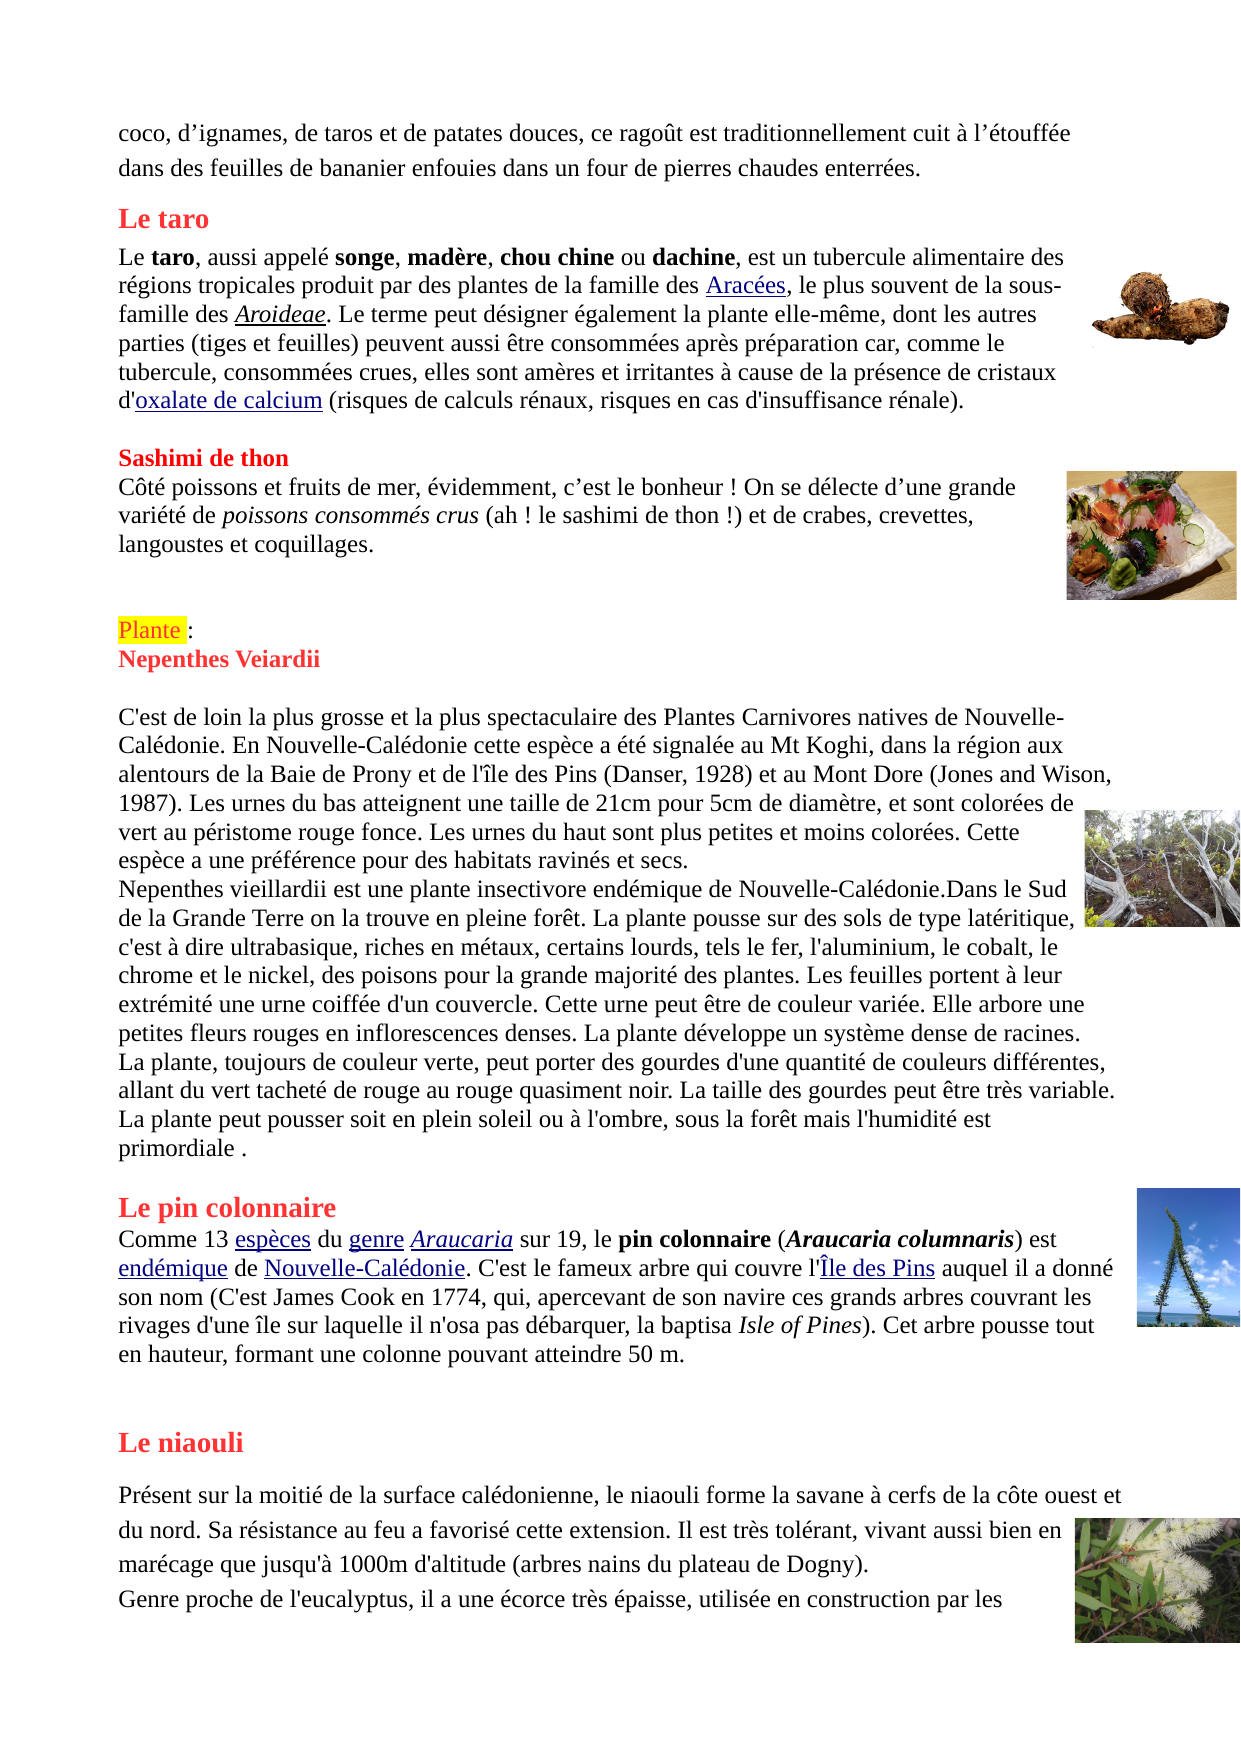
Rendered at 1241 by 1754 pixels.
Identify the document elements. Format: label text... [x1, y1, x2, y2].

picture [1066, 471, 1237, 600]
text Le taro, aussi appelé songe, madère, chou chine ou dachine, est un tubercule alimentaire des régions tropicales produit par des plantes de la famille des Aracées, le plus souvent de la sous-famille des Aroideae. Le terme peut désigner également la plante elle-même, dont les autres parties (tiges et feuilles) peuvent aussi être consommées après préparation car, comme le tubercule, consommées crues, elles sont amères et irritantes à cause de la présence de cristaux d'oxalate de calcium (risques de calculs rénaux, risques en cas d'insuffisance rénale). [118, 242, 1122, 414]
text Le pin colonnaire [118, 1191, 1122, 1224]
text C'est de loin la plus grosse et la plus spectaculaire des Plantes Carnivores natives de Nouvelle-Calédonie. En Nouvelle-Calédonie cette espèce a été signalée au Mt Koghi, dans la région aux alentours de la Baie de Prony et de l'île des Pins (Danser, 1928) et au Mont Dore (Jones and Wison, 1987). Les urnes du bas atteignent une taille de 21cm pour 5cm de diamètre, et sont colorées de vert au péristome rouge fonce. Les urnes du haut sont plus petites et moins colorées. Cette espèce a une préférence pour des habitats ravinés et secs. [118, 702, 1122, 874]
text Comme 13 espèces du genre Araucaria sur 19, le pin colonnaire (Araucaria columnaris) est endémique de Nouvelle-Calédonie. C'est le fameux arbre qui couvre l'Île des Pins auquel il a donné son nom (C'est James Cook en 1774, qui, apercevant de son navire ces grands arbres couvrant les rivages d'une île sur laquelle il n'osa pas débarquer, la baptisa Isle of Pines). Cet arbre pousse tout en hauteur, formant une colonne pouvant atteindre 50 m. [118, 1224, 1122, 1368]
text Plante : [118, 616, 1122, 644]
picture [1136, 1188, 1241, 1327]
picture [1082, 255, 1241, 366]
text Nepenthes vieillardii est une plante insectivore endémique de Nouvelle-Calédonie.Dans le Sud de la Grande Terre on la trouve en pleine forêt. La plante pousse sur des sols de type latéritique, c'est à dire ultrabasique, riches en métaux, certains lourds, tels le fer, l'aluminium, le cobalt, le chrome et le nickel, des poisons pour la grande majorité des plantes. Les feuilles portent à leur extrémité une urne coiffée d'un couvercle. Cette urne peut être de couleur variée. Elle arbore une petites fleurs rouges en inflorescences denses. La plante développe un système dense de racines. La plante, toujours de couleur verte, peut porter des gourdes d'une quantité de couleurs différentes, allant du vert tacheté de rouge au rouge quasiment noir. La taille des gourdes peut être très variable. La plante peut pousser soit en plein soleil ou à l'ombre, sous la forêt mais l'humidité est primordiale . [118, 874, 1122, 1162]
picture [1084, 810, 1241, 927]
text Sashimi de thon [118, 443, 1122, 472]
picture [1074, 1518, 1240, 1643]
text Présent sur la moitié de la surface calédonienne, le niaouli forme la savane à cerfs de la côte ouest et du nord. Sa résistance au feu a favorisé cette extension. Il est très tolérant, vivant aussi bien en marécage que jusqu'à 1000m d'altitude (arbres nains du plateau de Dogny). Genre proche de l'eucalyptus, il a une écorce très épaisse, utilisée en construction par les [118, 1480, 1122, 1612]
text Nepenthes Veiardii [118, 644, 1122, 673]
text Le niaouli [118, 1425, 1122, 1459]
text Le taro [118, 202, 1122, 235]
text Côté poissons et fruits de mer, évidemment, c’est le bonheur ! On se délecte d’une grande variété de poissons consommés crus (ah ! le sashimi de thon !) et de crabes, crevettes, langoustes et coquillages. [118, 472, 1066, 558]
text coco, d’ignames, de taros et de patates douces, ce ragoût est traditionnellement cuit à l’étouffée dans des feuilles de bananier enfouies dans un four de pierres chaudes enterrées. [118, 118, 1122, 181]
